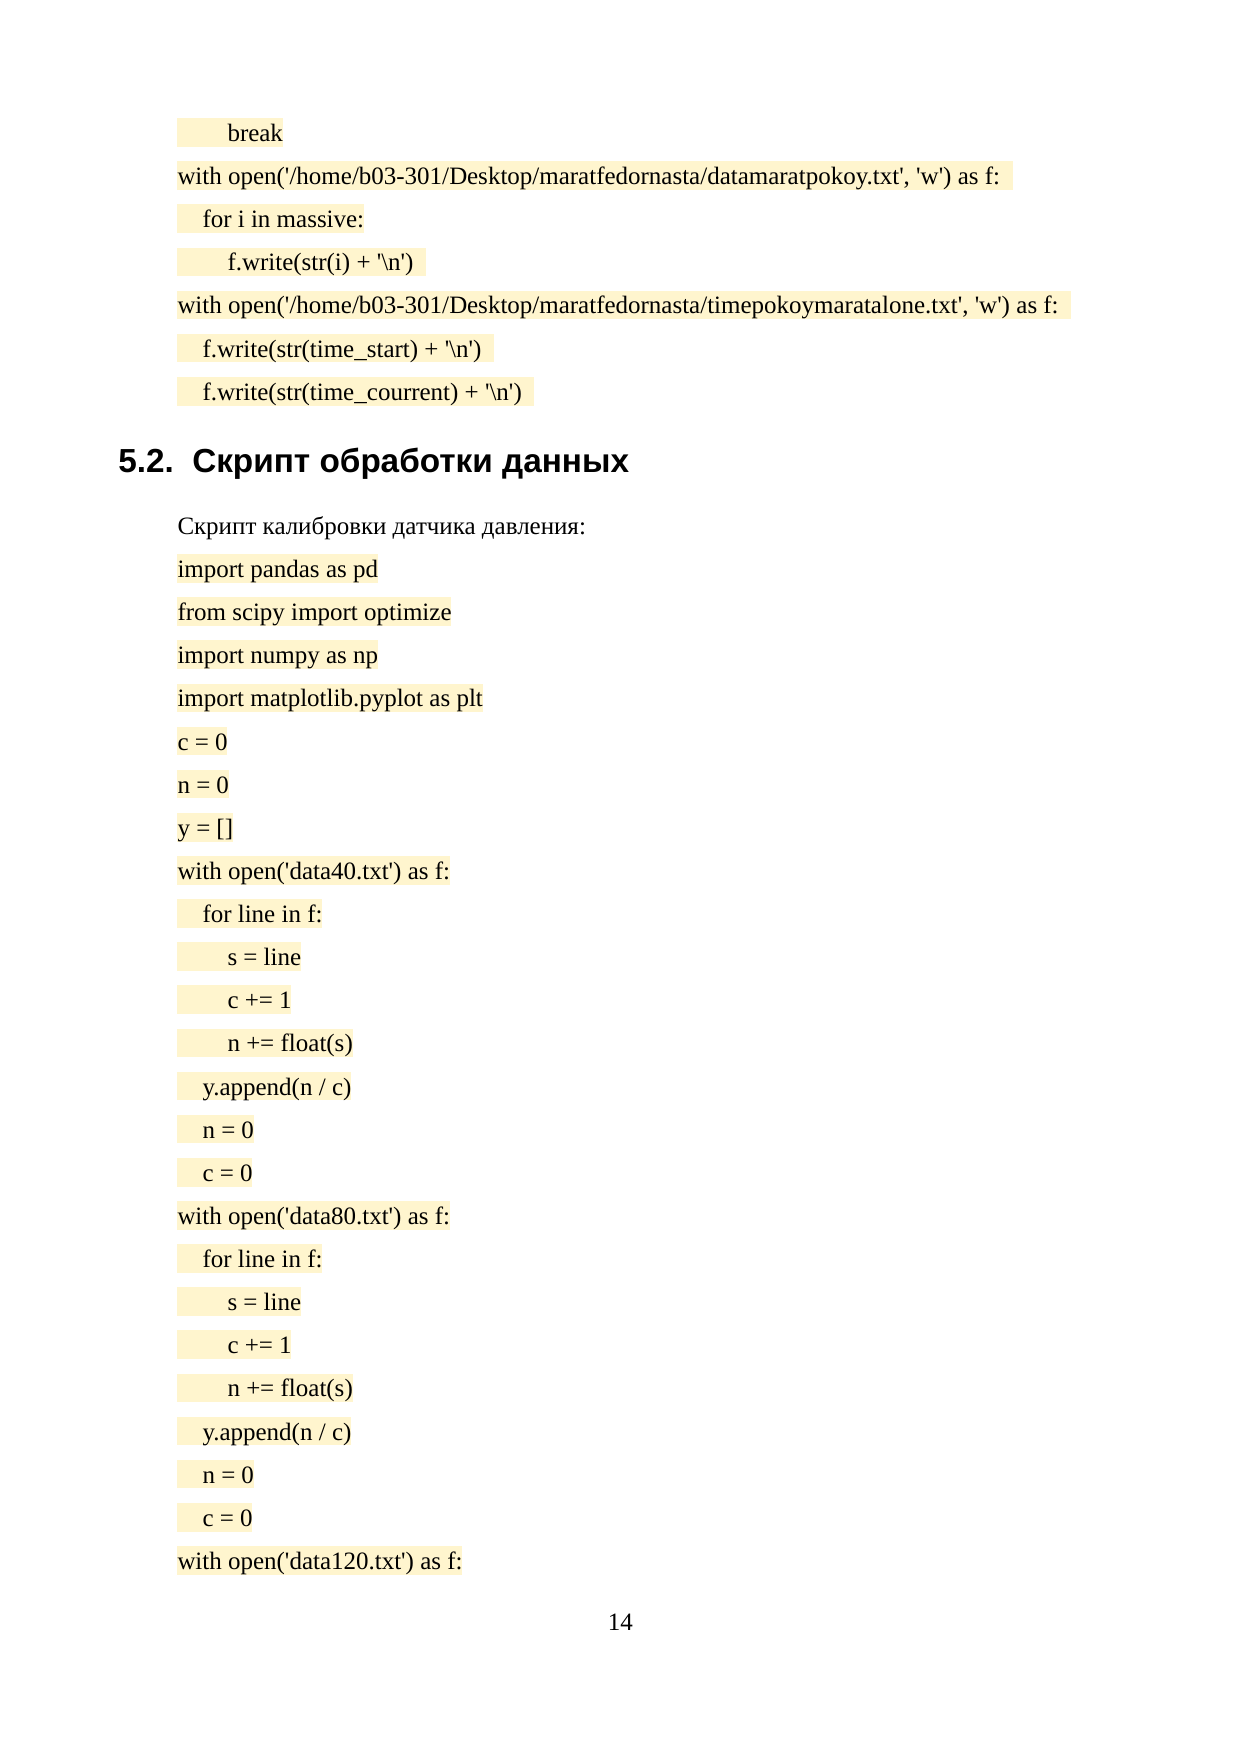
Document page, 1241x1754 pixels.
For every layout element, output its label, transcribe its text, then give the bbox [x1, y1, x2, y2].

text import pandas as pd [118, 554, 1122, 583]
text f.write(str(i) + '\n') [118, 247, 1122, 276]
text c = 0 [118, 1503, 1122, 1532]
text f.write(str(time_start) + '\n') [118, 334, 1122, 362]
text n = 0 [118, 770, 1122, 798]
text s = line [118, 942, 1122, 971]
text with open('data120.txt') as f: [118, 1546, 1122, 1575]
text for i in massive: [118, 204, 1122, 233]
text n = 0 [118, 1115, 1122, 1143]
text from scipy import optimize [118, 597, 1122, 626]
text c += 1 [118, 1330, 1122, 1359]
text c = 0 [118, 1158, 1122, 1187]
text c = 0 [118, 727, 1122, 755]
text y.append(n / c) [118, 1417, 1122, 1445]
text with open('/home/b03-301/Desktop/maratfedornasta/timepokoymaratalone.txt', 'w') as f: [118, 291, 1122, 319]
text y.append(n / c) [118, 1072, 1122, 1100]
text n += float(s) [118, 1028, 1122, 1057]
text with open('/home/b03-301/Desktop/maratfedornasta/datamaratpokoy.txt', 'w') as f: [118, 161, 1122, 190]
text with open('data80.txt') as f: [118, 1201, 1122, 1230]
subtitle Скрипт обработки данных [118, 441, 1122, 479]
text n += float(s) [118, 1373, 1122, 1402]
text import matplotlib.pyplot as plt [118, 683, 1122, 712]
text s = line [118, 1287, 1122, 1316]
text for line in f: [118, 1244, 1122, 1273]
text with open('data40.txt') as f: [118, 856, 1122, 885]
text Скрипт калибровки датчика давления: [118, 511, 1122, 540]
text n = 0 [118, 1460, 1122, 1488]
text c += 1 [118, 985, 1122, 1014]
text for line in f: [118, 899, 1122, 928]
text break [118, 118, 1122, 147]
text import numpy as np [118, 640, 1122, 669]
text y = [] [118, 813, 1122, 842]
text f.write(str(time_courrent) + '\n') [118, 377, 1122, 406]
